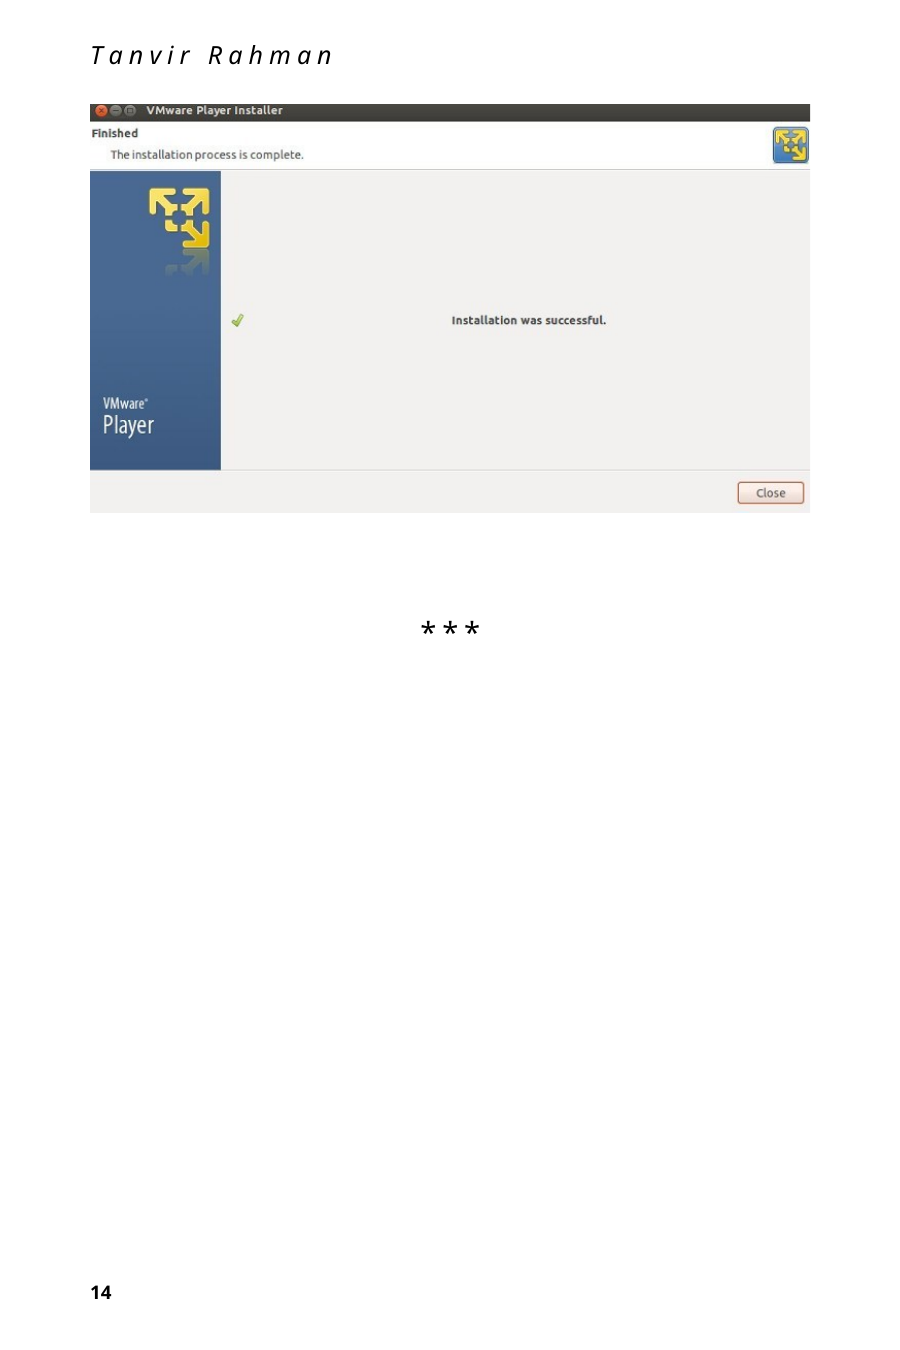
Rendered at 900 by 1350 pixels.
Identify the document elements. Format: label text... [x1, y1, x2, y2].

text *** [90, 613, 810, 652]
picture [90, 104, 811, 513]
